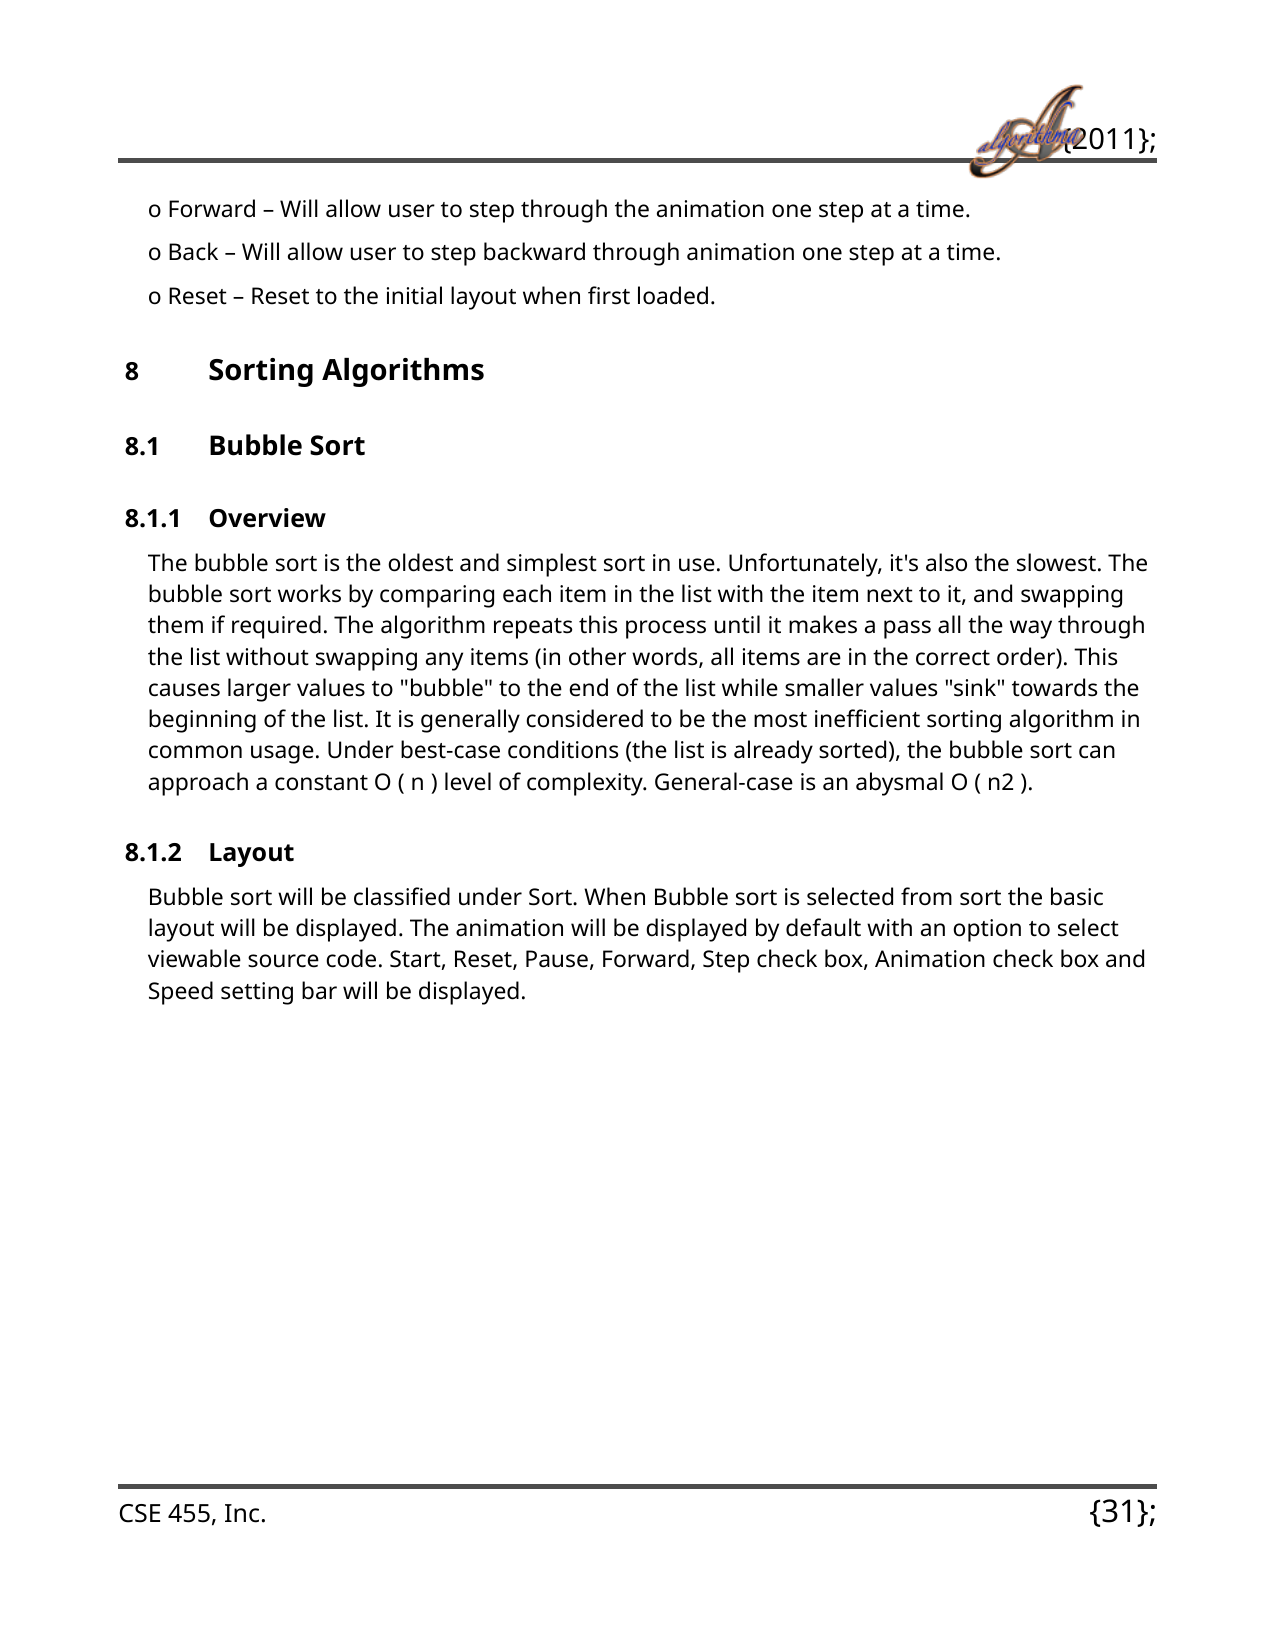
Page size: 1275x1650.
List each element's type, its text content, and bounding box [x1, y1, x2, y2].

subtitle Layout [118, 834, 1157, 868]
picture [966, 83, 1087, 180]
text The bubble sort is the oldest and simplest sort in use. Unfortunately, it's also the slowest. The bubble sort works by comparing each item in the list with the item next to it, and swapping them if required. The algorithm repeats this process until it makes a pass all the way through the list without swapping any items (in other words, all items are in the correct order). This causes larger values to "bubble" to the end of the list while smaller values "sink" towards the beginning of the list. It is generally considered to be the most inefficient sorting algorithm in common usage. Under best‐case conditions (the list is already sorted), the bubble sort can approach a constant O ( n ) level of complexity. General‐case is an abysmal O ( n2 ). [148, 547, 1157, 797]
text o Forward – Will allow user to step through the animation one step at a time. [148, 192, 1157, 224]
subtitle Overview [118, 500, 1157, 534]
subtitle Sorting Algorithms [118, 349, 1157, 388]
text o Reset – Reset to the initial layout when first loaded. [148, 280, 1157, 311]
subtitle Bubble Sort [118, 426, 1157, 463]
text Bubble sort will be classified under Sort. When Bubble sort is selected from sort the basic layout will be displayed. The animation will be displayed by default with an option to select viewable source code. Start, Reset, Pause, Forward, Step check box, Animation check box and Speed setting bar will be displayed. [148, 881, 1157, 1006]
text o Back – Will allow user to step backward through animation one step at a time. [148, 236, 1157, 267]
